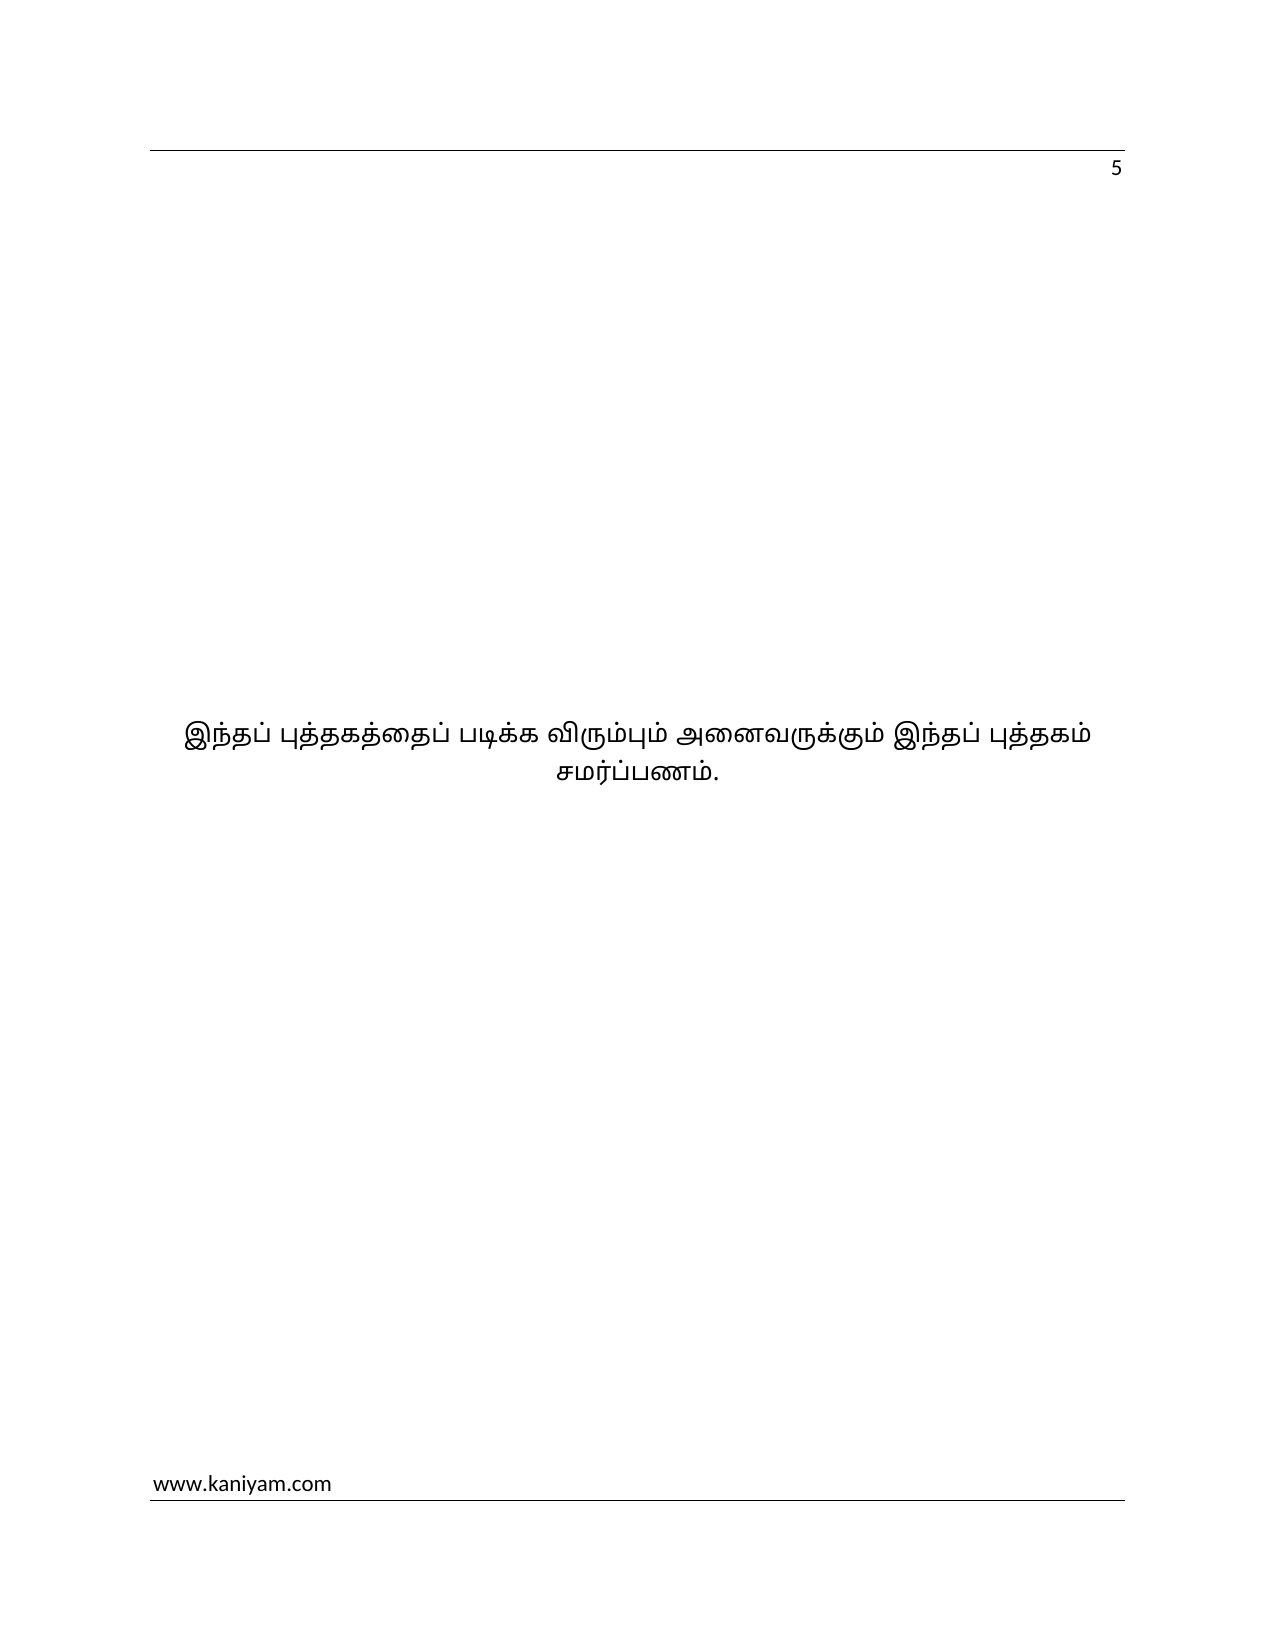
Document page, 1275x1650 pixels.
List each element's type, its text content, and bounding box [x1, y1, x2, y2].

text இந்தப் புத்தகத்தைப் படிக்க விரும்பும் அனைவருக்கும் இந்தப் புத்தகம் சமர்ப்பணம். [153, 211, 1122, 826]
